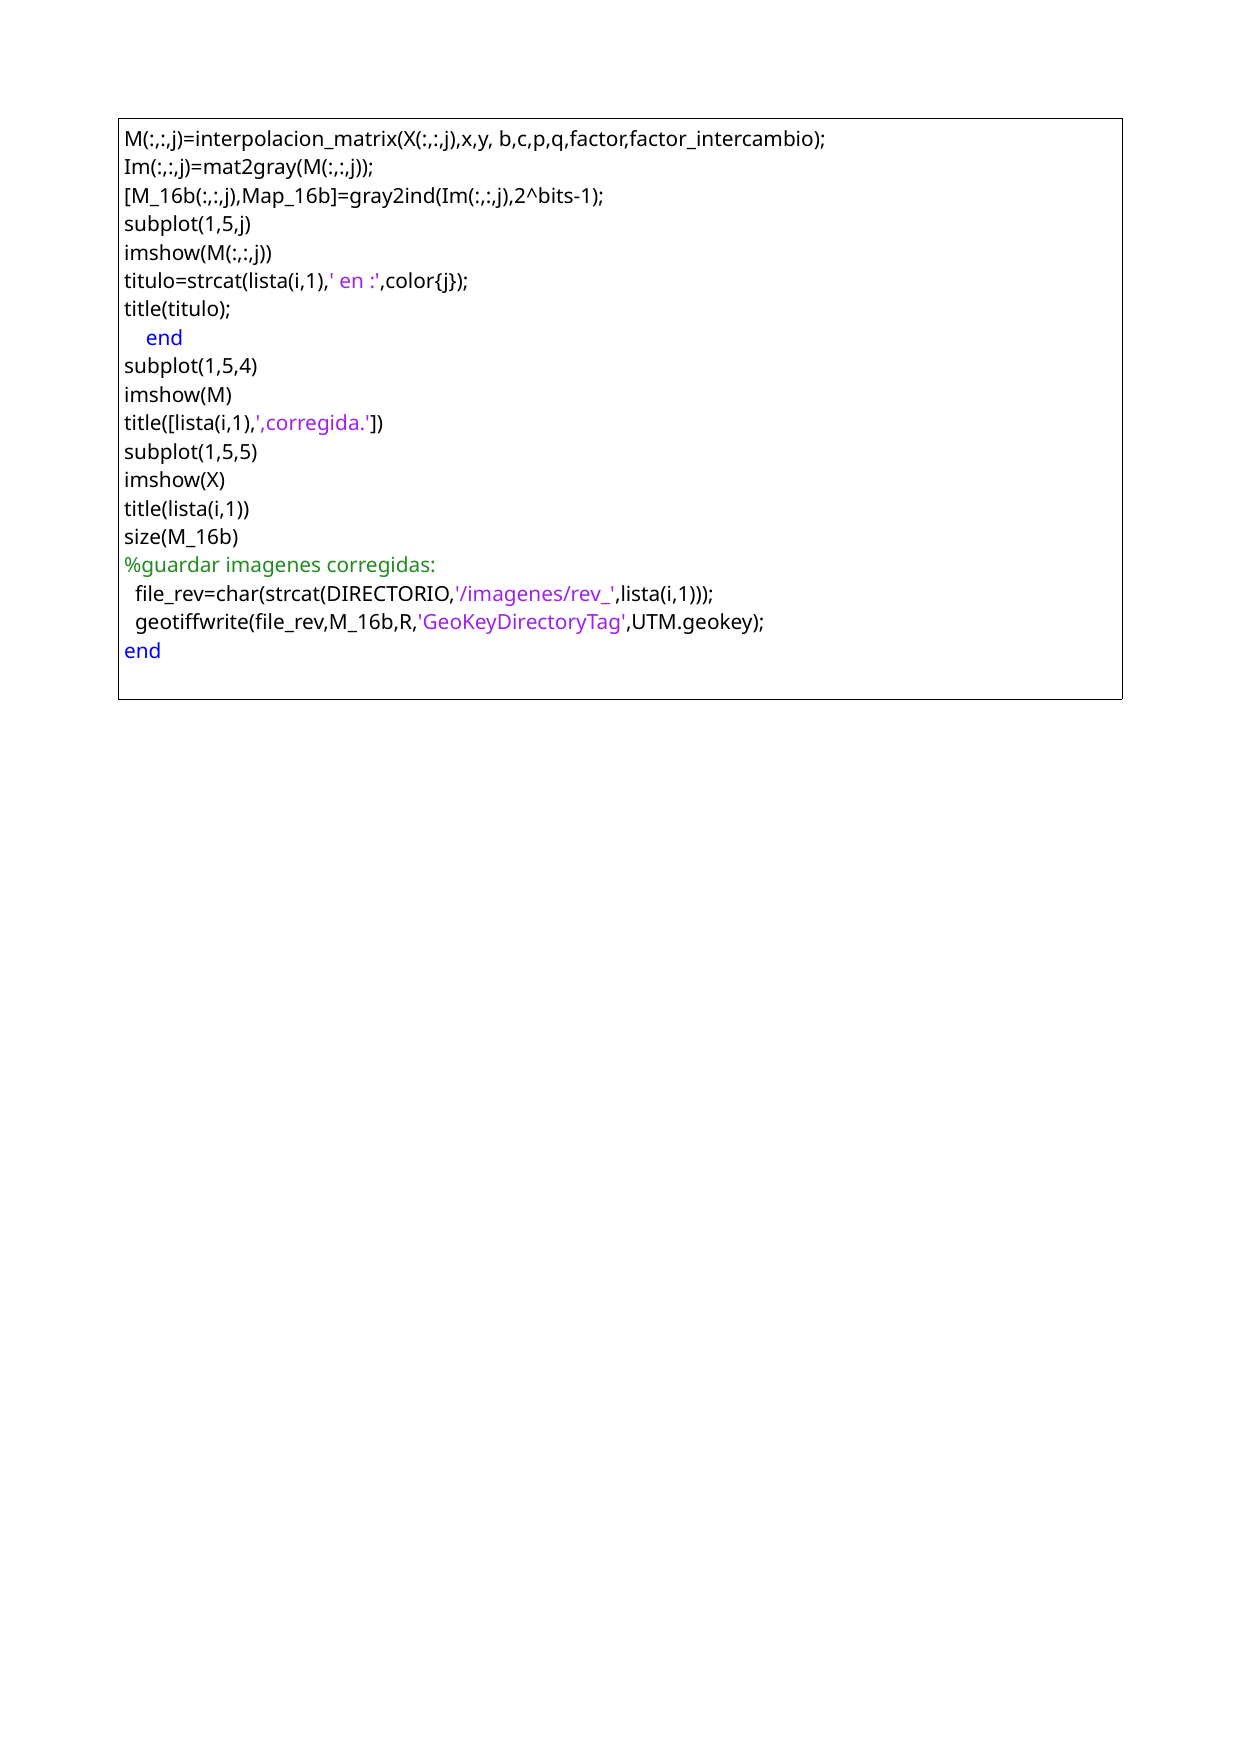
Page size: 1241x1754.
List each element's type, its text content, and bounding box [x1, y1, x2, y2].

table_cell M(:,:,j)=interpolacion_matrix(X(:,:,j),x,y, b,c,p,q,factor,factor_intercambio); Im(:,:,j)=mat2gray(M(:,:,j)); [M_16b(:,:,j),Map_16b]=gray2ind(Im(:,:,j),2^bits-1); subplot(1,5,j) imshow(M(:,:,j)) titulo=strcat(lista(i,1),' en :',color{j}); title(titulo); end subplot(1,5,4) imshow(M) title([lista(i,1),',corregida.']) subplot(1,5,5) imshow(X) title(lista(i,1)) size(M_16b) %guardar imagenes corregidas: file_rev=char(strcat(DIRECTORIO,'/imagenes/rev_',lista(i,1))); geotiffwrite(file_rev,M_16b,R,'GeoKeyDirectoryTag',UTM.geokey); end [119, 119, 1122, 699]
